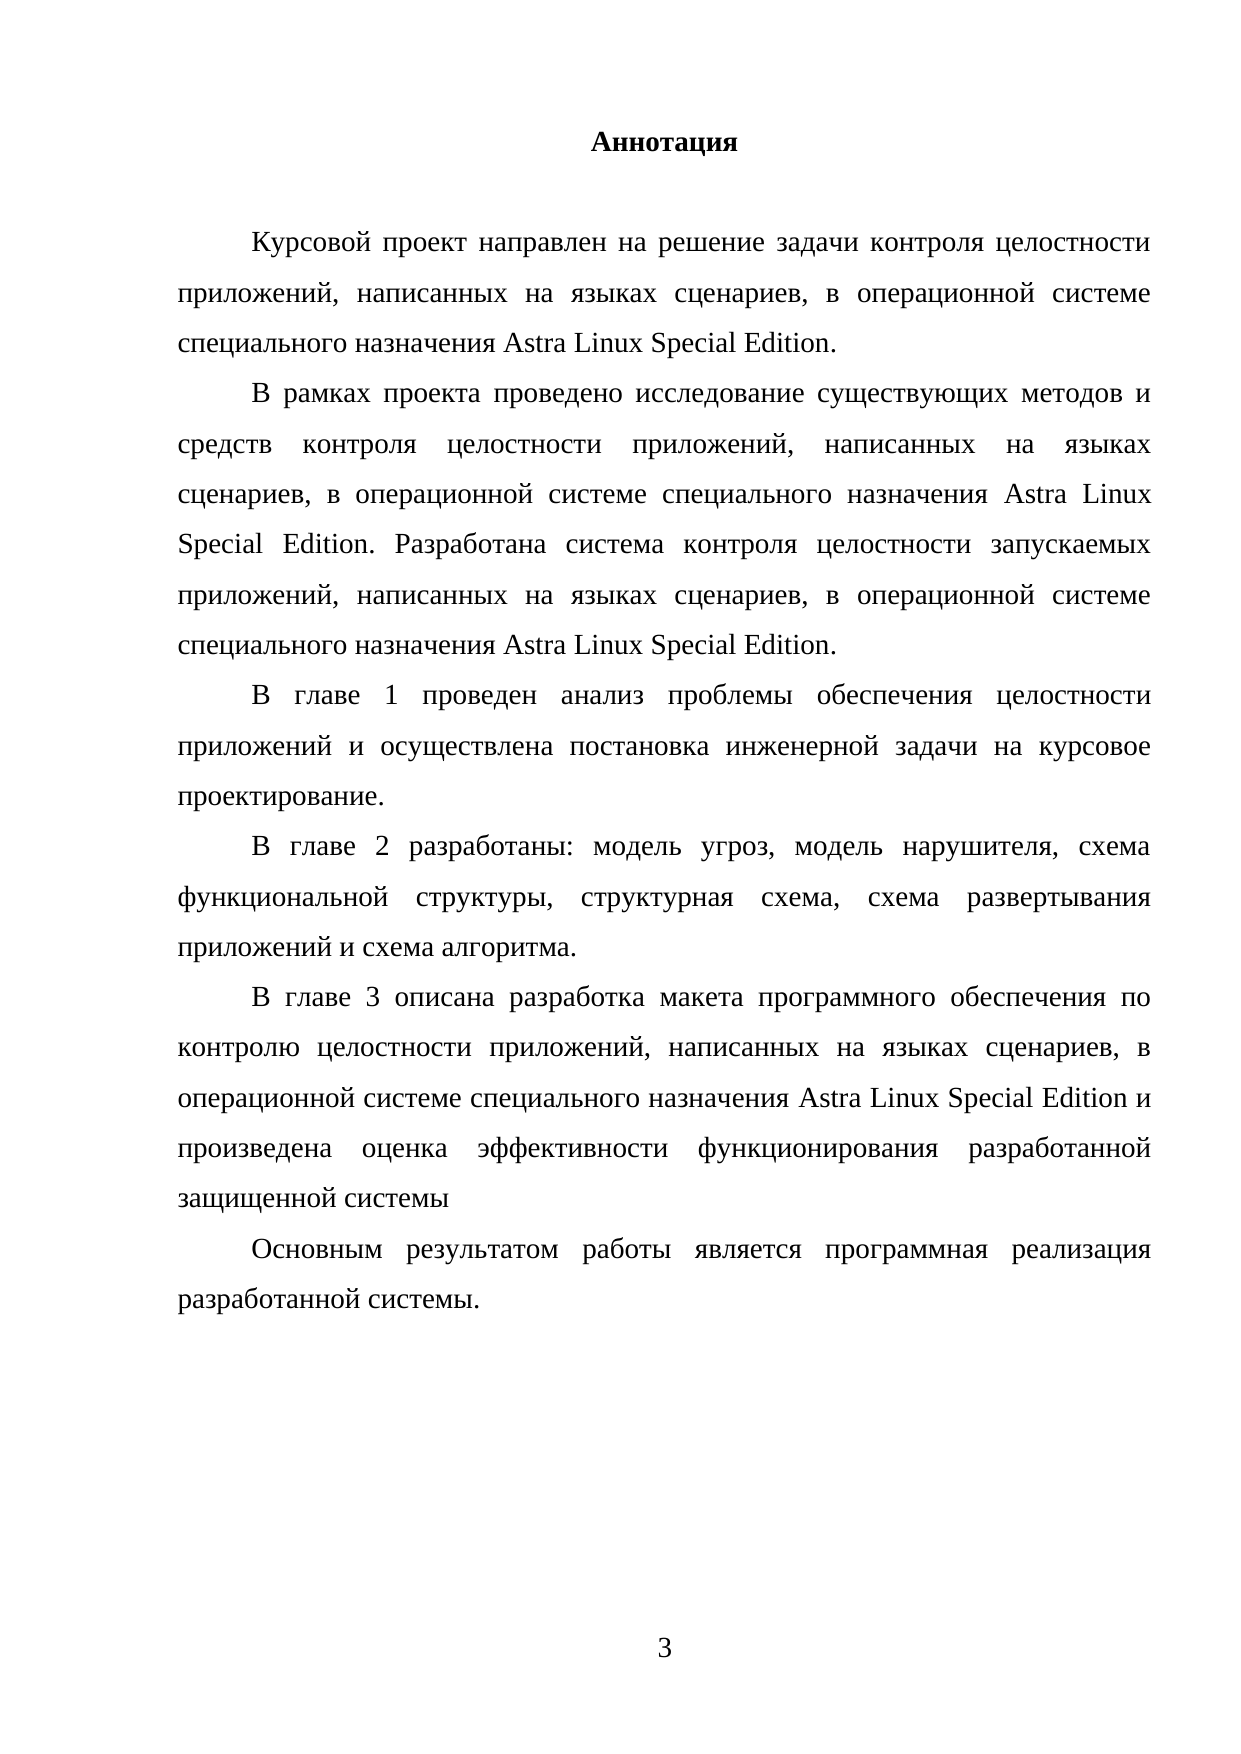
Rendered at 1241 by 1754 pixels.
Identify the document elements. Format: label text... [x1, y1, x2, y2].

text В главе 2 разработаны: модель угроз, модель нарушителя, схема функциональной структуры, структурная схема, схема развертывания приложений и схема алгоритма. [177, 828, 1152, 962]
text В главе 1 проведен анализ проблемы обеспечения целостности приложений и осуществлена постановка инженерной задачи на курсовое проектирование. [177, 677, 1152, 812]
text В рамках проекта проведено исследование существующих методов и средств контроля целостности приложений, написанных на языках сценариев, в операционной системе специального назначения Astra Linux Special Edition. Разработана система контроля целостности запускаемых приложений, написанных на языках сценариев, в операционной системе специального назначения Astra Linux Special Edition. [177, 376, 1152, 661]
text Основным результатом работы является программная реализация разработанной системы. [177, 1231, 1152, 1315]
text Курсовой проект направлен на решение задачи контроля целостности приложений, написанных на языках сценариев, в операционной системе специального назначения Astra Linux Special Edition. [177, 224, 1152, 359]
text Аннотация [177, 124, 1152, 157]
text В главе 3 описана разработка макета программного обеспечения по контролю целостности приложений, написанных на языках сценариев, в операционной системе специального назначения Astra Linux Special Edition и произведена оценка эффективности функционирования разработанной защищенной системы [177, 979, 1152, 1214]
